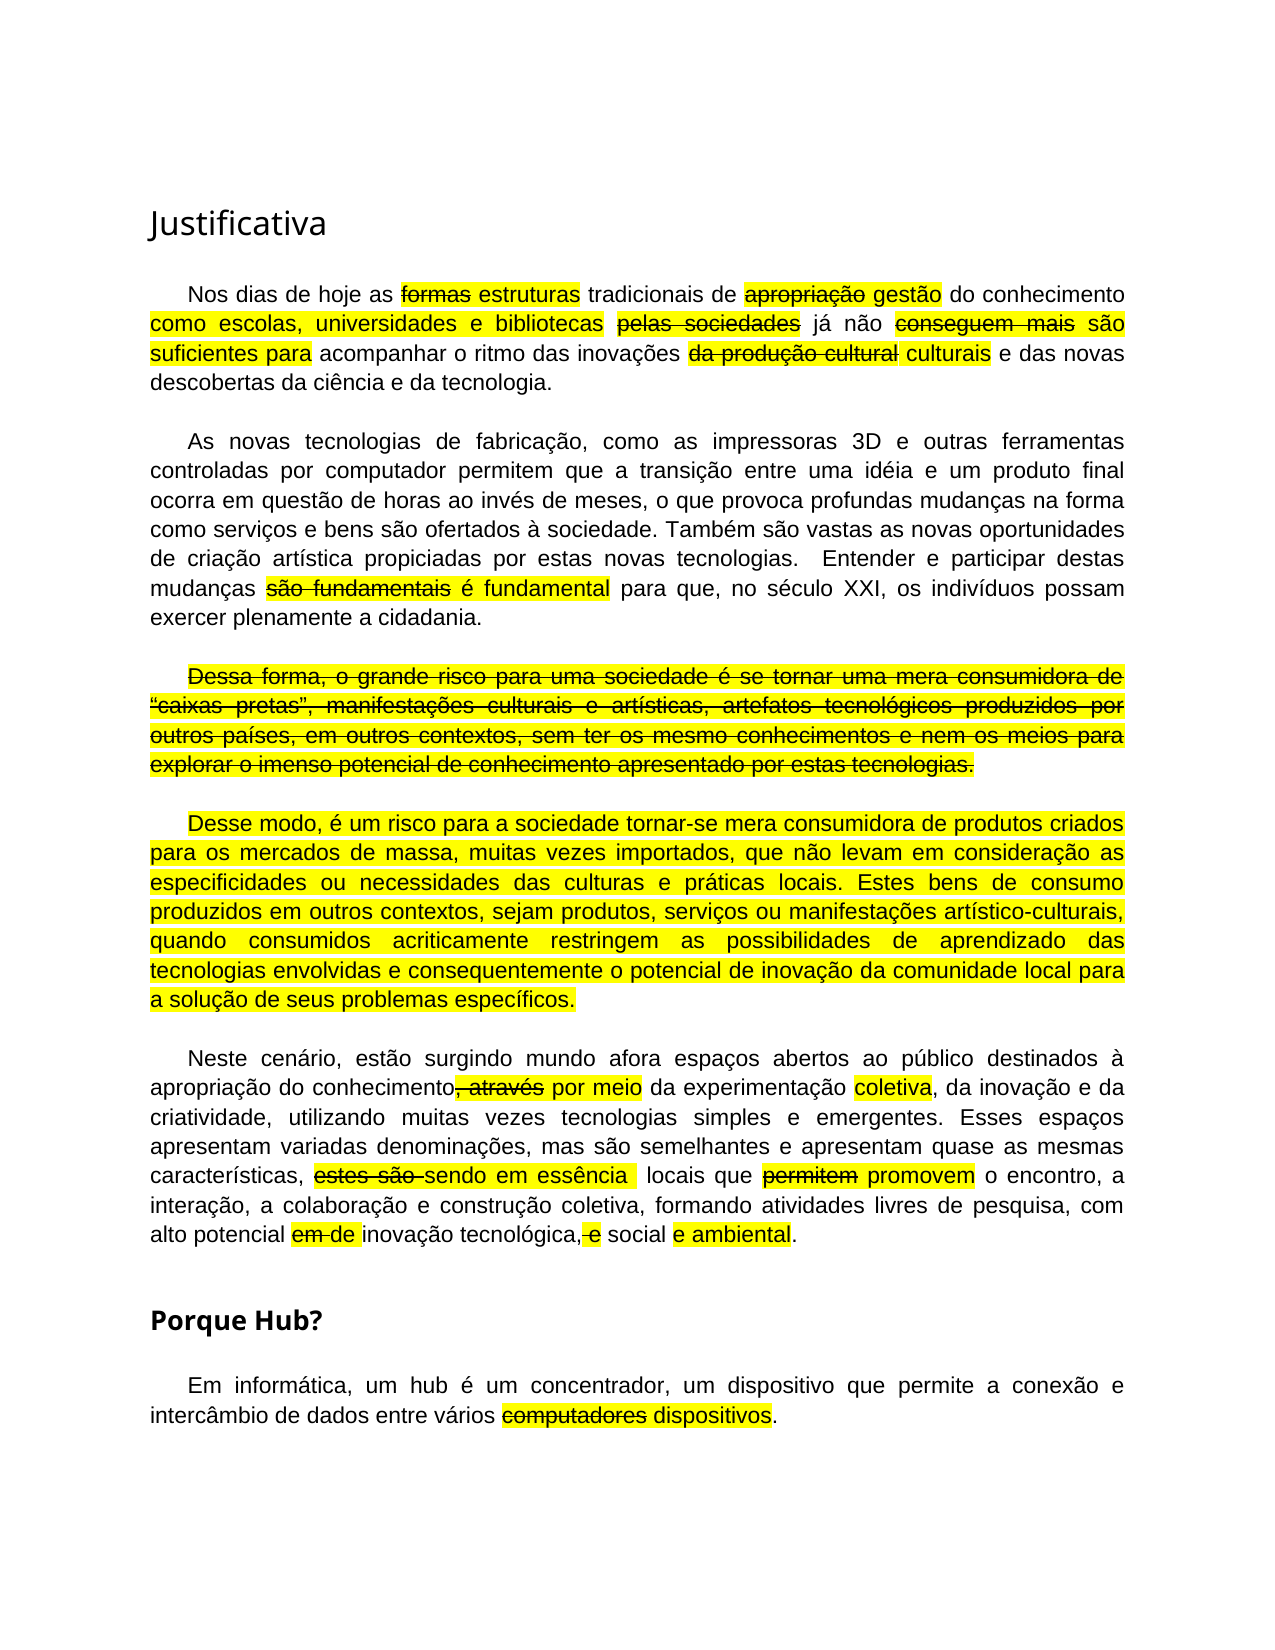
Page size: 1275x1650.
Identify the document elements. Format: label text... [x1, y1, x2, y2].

subtitle Porque Hub? [150, 1301, 1125, 1338]
text Neste cenário, estão surgindo mundo afora espaços abertos ao público destinados à apropriação do conhecimento, através por meio da experimentação coletiva, da inovação e da criatividade, utilizando muitas vezes tecnologias simples e emergentes. Esses espaços apresentam variadas denominações, mas são semelhantes e apresentam quase as mesmas características, estes são sendo em essência locais que permitem promovem o encontro, a interação, a colaboração e construção coletiva, formando atividades livres de pesquisa, com alto potencial em de inovação tecnológica, e social e ambiental. [150, 1046, 1125, 1247]
text Nos dias de hoje as formas estruturas tradicionais de apropriação gestão do conhecimento como escolas, universidades e bibliotecas pelas sociedades já não conseguem mais são suficientes para acompanhar o ritmo das inovações da produção cultural culturais e das novas descobertas da ciência e da tecnologia. [150, 282, 1125, 396]
text As novas tecnologias de fabricação, como as impressoras 3D e outras ferramentas controladas por computador permitem que a transição entre uma idéia e um produto final ocorra em questão de horas ao invés de meses, o que provoca profundas mudanças na forma como serviços e bens são ofertados à sociedade. Também são vastas as novas oportunidades de criação artística propiciadas por estas novas tecnologias. Entender e participar destas mudanças são fundamentais é fundamental para que, no século XXI, os indivíduos possam exercer plenamente a cidadania. [150, 429, 1125, 631]
text Desse modo, é um risco para a sociedade tornar-se mera consumidora de produtos criados para os mercados de massa, muitas vezes importados, que não levam em consideração as especificidades ou necessidades das culturas e práticas locais. Estes bens de consumo produzidos em outros contextos, sejam produtos, serviços ou manifestações artístico-culturais, quando consumidos acriticamente restringem as possibilidades de aprendizado das tecnologias envolvidas e consequentemente o potencial de inovação da comunidade local para a solução de seus problemas específicos. [150, 811, 1125, 1012]
subtitle Justificativa [150, 200, 1125, 246]
text Em informática, um hub é um concentrador, um dispositivo que permite a conexão e intercâmbio de dados entre vários computadores dispositivos. [150, 1373, 1125, 1428]
text Dessa forma, o grande risco para uma sociedade é se tornar uma mera consumidora de “caixas pretas”, manifestações culturais e artísticas, artefatos tecnológicos produzidos por outros países, em outros contextos, sem ter os mesmo conhecimentos e nem os meios para explorar o imenso potencial de conhecimento apresentado por estas tecnologias. [150, 664, 1125, 777]
